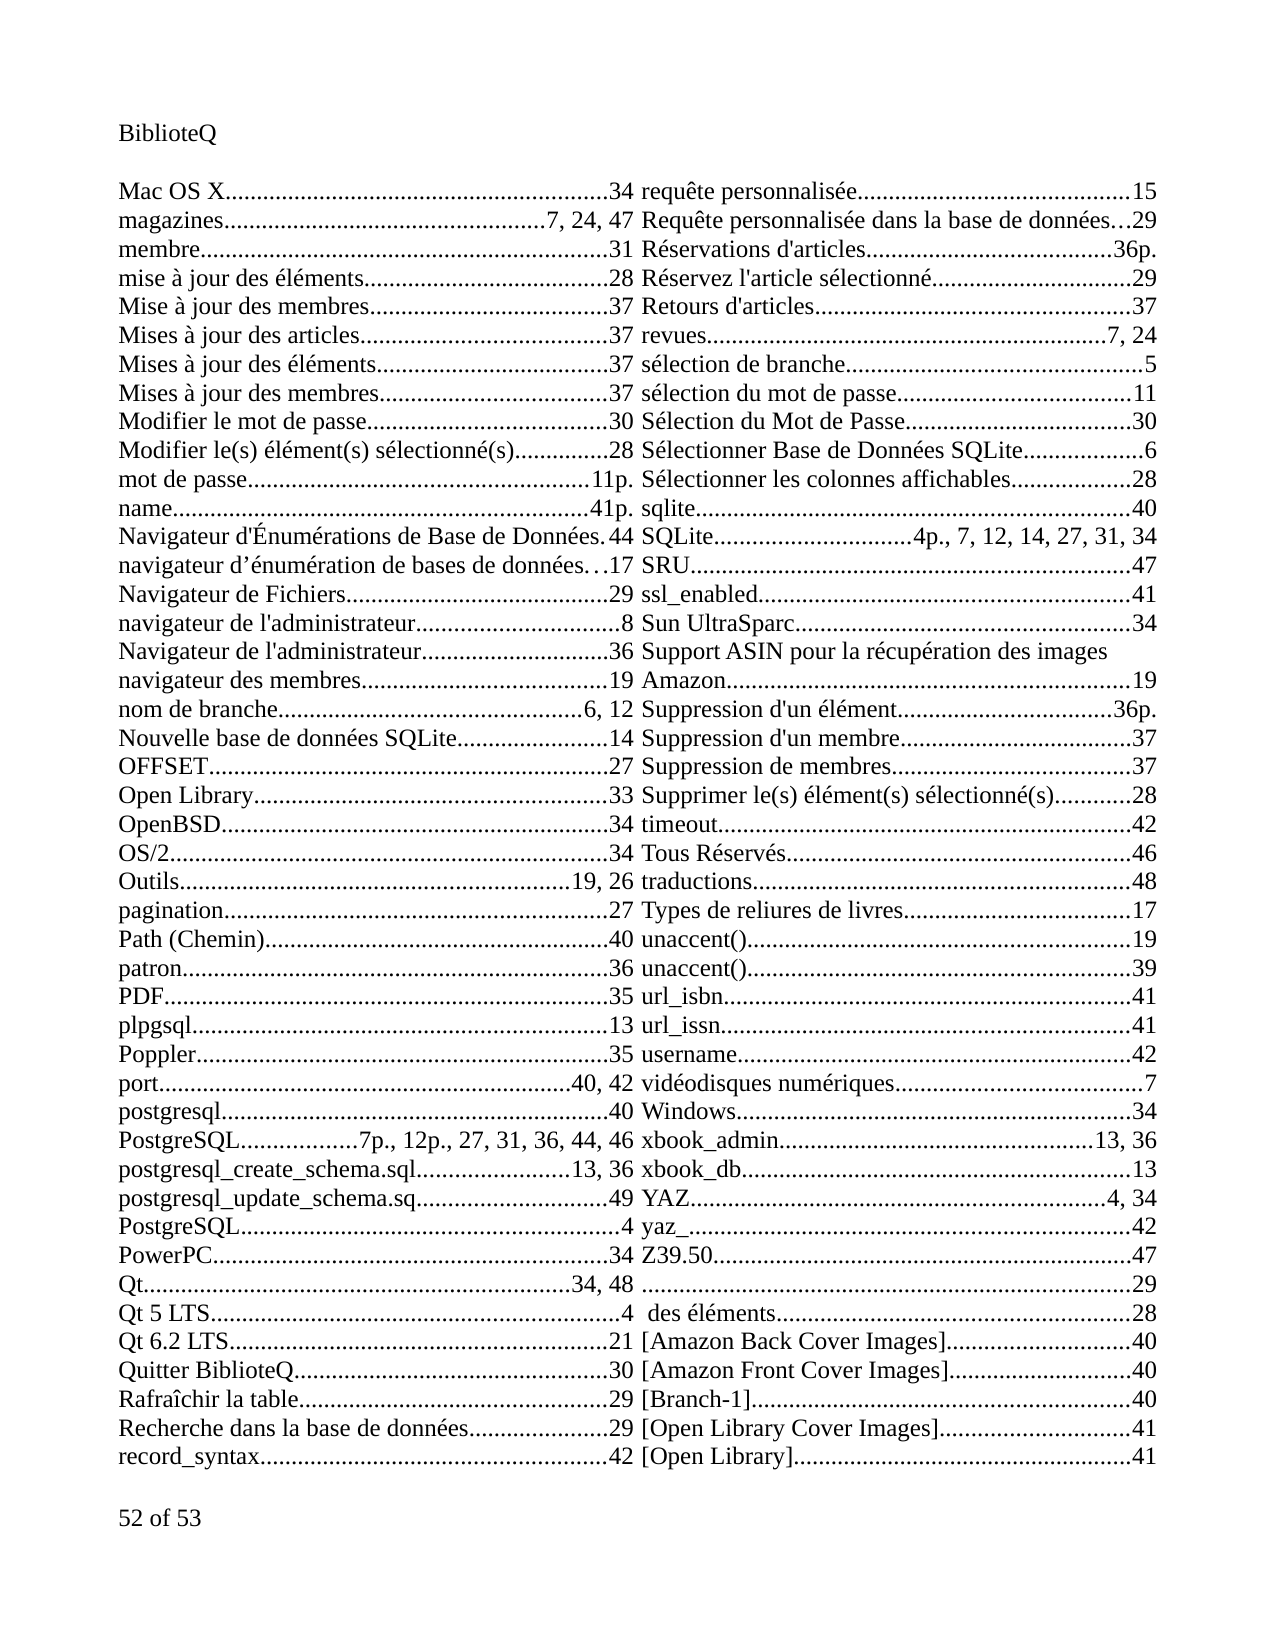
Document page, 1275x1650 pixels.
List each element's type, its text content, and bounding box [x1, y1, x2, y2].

text Suppression d'un membre 37 [641, 723, 1157, 751]
text Mises à jour des membres 37 [118, 378, 634, 406]
text ssl_enabled 41 [641, 579, 1157, 608]
text mot de passe 11p. [118, 464, 634, 493]
text OS/2 34 [118, 838, 634, 866]
text Supprimer le(s) élément(s) sélectionné(s) 28 [641, 780, 1157, 809]
text Tous Réservés 46 [641, 838, 1157, 866]
text Open Library 33 [118, 780, 634, 809]
text magazines 7, 24, 47 [118, 205, 634, 234]
text des éléments 28 [641, 1298, 1157, 1326]
text Modifier le mot de passe 30 [118, 406, 634, 435]
text xbook_admin 13, 36 [641, 1125, 1157, 1154]
text Mac OS X 34 [118, 176, 634, 205]
text Windows 34 [641, 1096, 1157, 1125]
text unaccent() 19 [641, 924, 1157, 953]
text Réservations d'articles 36p. [641, 234, 1157, 263]
text Qt 6.2 LTS 21 [118, 1326, 634, 1355]
text url_issn 41 [641, 1010, 1157, 1039]
text Navigateur d'Énumérations de Base de Données 44 [118, 521, 634, 550]
text Path (Chemin) 40 [118, 924, 634, 953]
text Qt 5 LTS 4 [118, 1298, 634, 1326]
text PowerPC 34 [118, 1240, 634, 1269]
text Poppler 35 [118, 1039, 634, 1068]
text OFFSET 27 [118, 751, 634, 780]
text postgresql_update_schema.sq 49 [118, 1183, 634, 1211]
text Outils 19, 26 [118, 866, 634, 895]
text Sélectionner les colonnes affichables 28 [641, 464, 1157, 493]
text PostgreSQL. 4 [118, 1211, 634, 1240]
text navigateur d’énumération de bases de données 17 [118, 550, 634, 579]
text SRU 47 [641, 550, 1157, 579]
text Nouvelle base de données SQLite 14 [118, 723, 634, 751]
text [Open Library] 41 [641, 1441, 1157, 1470]
text unaccent() 39 [641, 953, 1157, 981]
text sélection de branche 5 [641, 349, 1157, 378]
text sélection du mot de passe 11 [641, 378, 1157, 406]
text Suppression d'un élément 36p. [641, 694, 1157, 723]
text Navigateur de l'administrateur 36 [118, 636, 634, 665]
text plpgsql 13 [118, 1010, 634, 1039]
text username 42 [641, 1039, 1157, 1068]
text PostgreSQL 7p., 12p., 27, 31, 36, 44, 46 [118, 1125, 634, 1154]
text [Amazon Back Cover Images] 40 [641, 1326, 1157, 1355]
text nom de branche 6, 12 [118, 694, 634, 723]
text vidéodisques numériques 7 [641, 1068, 1157, 1096]
text SQLite 4p., 7, 12, 14, 27, 31, 34 [641, 521, 1157, 550]
text membre 31 [118, 234, 634, 263]
text sqlite 40 [641, 493, 1157, 521]
text postgresql 40 [118, 1096, 634, 1125]
text requête personnalisée 15 [641, 176, 1157, 205]
text Qt 34, 48 [118, 1269, 634, 1298]
text Sélection du Mot de Passe 30 [641, 406, 1157, 435]
text url_isbn 41 [641, 981, 1157, 1010]
text Navigateur de Fichiers 29 [118, 579, 634, 608]
text YAZ 4, 34 [641, 1183, 1157, 1211]
text Sélectionner Base de Données SQLite 6 [641, 435, 1157, 464]
text patron 36 [118, 953, 634, 981]
text 29 [641, 1269, 1157, 1298]
text Retours d'articles 37 [641, 291, 1157, 320]
text Support ASIN pour la récupération des images Amazon. 19 [641, 636, 1157, 694]
text OpenBSD 34 [118, 809, 634, 838]
text Mises à jour des éléments 37 [118, 349, 634, 378]
text navigateur des membres 19 [118, 665, 634, 694]
text Quitter BiblioteQ 30 [118, 1355, 634, 1384]
text Sun UltraSparc 34 [641, 608, 1157, 636]
text Mises à jour des articles 37 [118, 320, 634, 349]
text revues 7, 24 [641, 320, 1157, 349]
text PDF 35 [118, 981, 634, 1010]
text [Amazon Front Cover Images] 40 [641, 1355, 1157, 1384]
text yaz_ 42 [641, 1211, 1157, 1240]
text Rafraîchir la table 29 [118, 1384, 634, 1413]
text Z39.50 47 [641, 1240, 1157, 1269]
text timeout 42 [641, 809, 1157, 838]
text pagination 27 [118, 895, 634, 924]
text Réservez l'article sélectionné 29 [641, 263, 1157, 291]
text mise à jour des éléments 28 [118, 263, 634, 291]
text Recherche dans la base de données 29 [118, 1413, 634, 1441]
text navigateur de l'administrateur 8 [118, 608, 634, 636]
text Requête personnalisée dans la base de données 29 [641, 205, 1157, 234]
text Suppression de membres 37 [641, 751, 1157, 780]
text Mise à jour des membres 37 [118, 291, 634, 320]
text Types de reliures de livres 17 [641, 895, 1157, 924]
text name 41p. [118, 493, 634, 521]
text port 40, 42 [118, 1068, 634, 1096]
text xbook_db 13 [641, 1154, 1157, 1183]
text [Open Library Cover Images] 41 [641, 1413, 1157, 1441]
text traductions 48 [641, 866, 1157, 895]
text postgresql_create_schema.sql 13, 36 [118, 1154, 634, 1183]
text Modifier le(s) élément(s) sélectionné(s) 28 [118, 435, 634, 464]
text [Branch-1] 40 [641, 1384, 1157, 1413]
text record_syntax 42 [118, 1441, 634, 1470]
